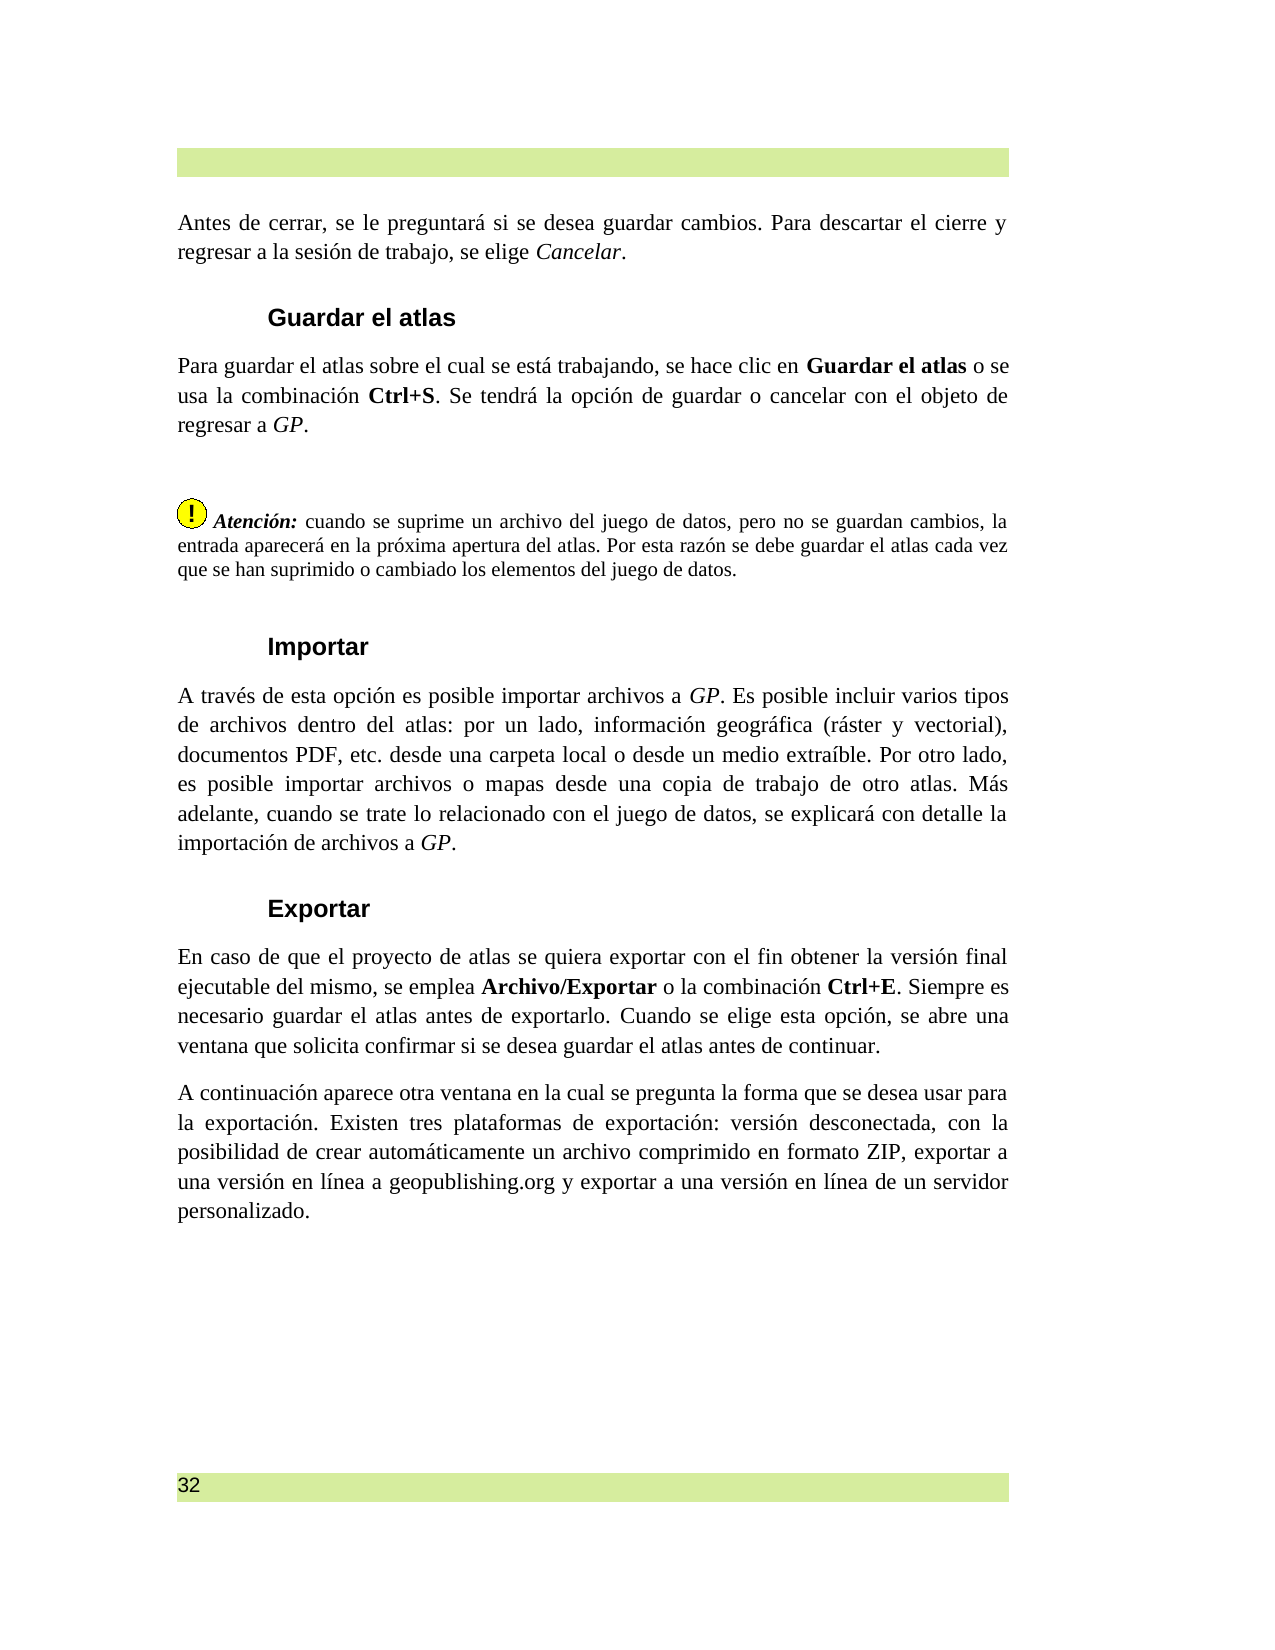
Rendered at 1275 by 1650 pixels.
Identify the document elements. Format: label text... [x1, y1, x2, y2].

subtitle Guardar el atlas [177, 303, 1009, 332]
text A través de esta opción es posible importar archivos a GP. Es posible incluir varios tipos de archivos dentro del atlas: por un lado, información geográfica (ráster y vectorial), documentos PDF, etc. desde una carpeta local o desde un medio extraíble. Por otro lado, es posible importar archivos o mapas desde una copia de trabajo de otro atlas. Más adelante, cuando se trate lo relacionado con el juego de datos, se explicará con detalle la importación de archivos a GP. [177, 679, 1009, 856]
text Antes de cerrar, se le preguntará si se desea guardar cambios. Para descartar el cierre y regresar a la sesión de trabajo, se elige Cancelar. [177, 207, 1009, 266]
text Atención: cuando se suprime un archivo del juego de datos, pero no se guardan cambios, la entrada aparecerá en la próxima apertura del atlas. Por esta razón se debe guardar el atlas cada vez que se han suprimido o cambiado los elementos del juego de datos. [177, 499, 1009, 581]
subtitle Importar [177, 632, 1009, 661]
text Para guardar el atlas sobre el cual se está trabajando, se hace clic en Guardar el atlas o se usa la combinación Ctrl+S. Se tendrá la opción de guardar o cancelar con el objeto de regresar a GP. [177, 350, 1009, 438]
subtitle Exportar [177, 894, 1009, 923]
text A continuación aparece otra ventana en la cual se pregunta la forma que se desea usar para la exportación. Existen tres plataformas de exportación: versión desconectada, con la posibilidad de crear automáticamente un archivo comprimido en formato ZIP, exportar a una versión en línea a geopublishing.org y exportar a una versión en línea de un servidor personalizado. [177, 1077, 1009, 1225]
text En caso de que el proyecto de atlas se quiera exportar con el fin obtener la versión final ejecutable del mismo, se emplea Archivo/Exportar o la combinación Ctrl+E. Siempre es necesario guardar el atlas antes de exportarlo. Cuando se elige esta opción, se abre una ventana que solicita confirmar si se desea guardar el atlas antes de continuar. [177, 941, 1009, 1059]
